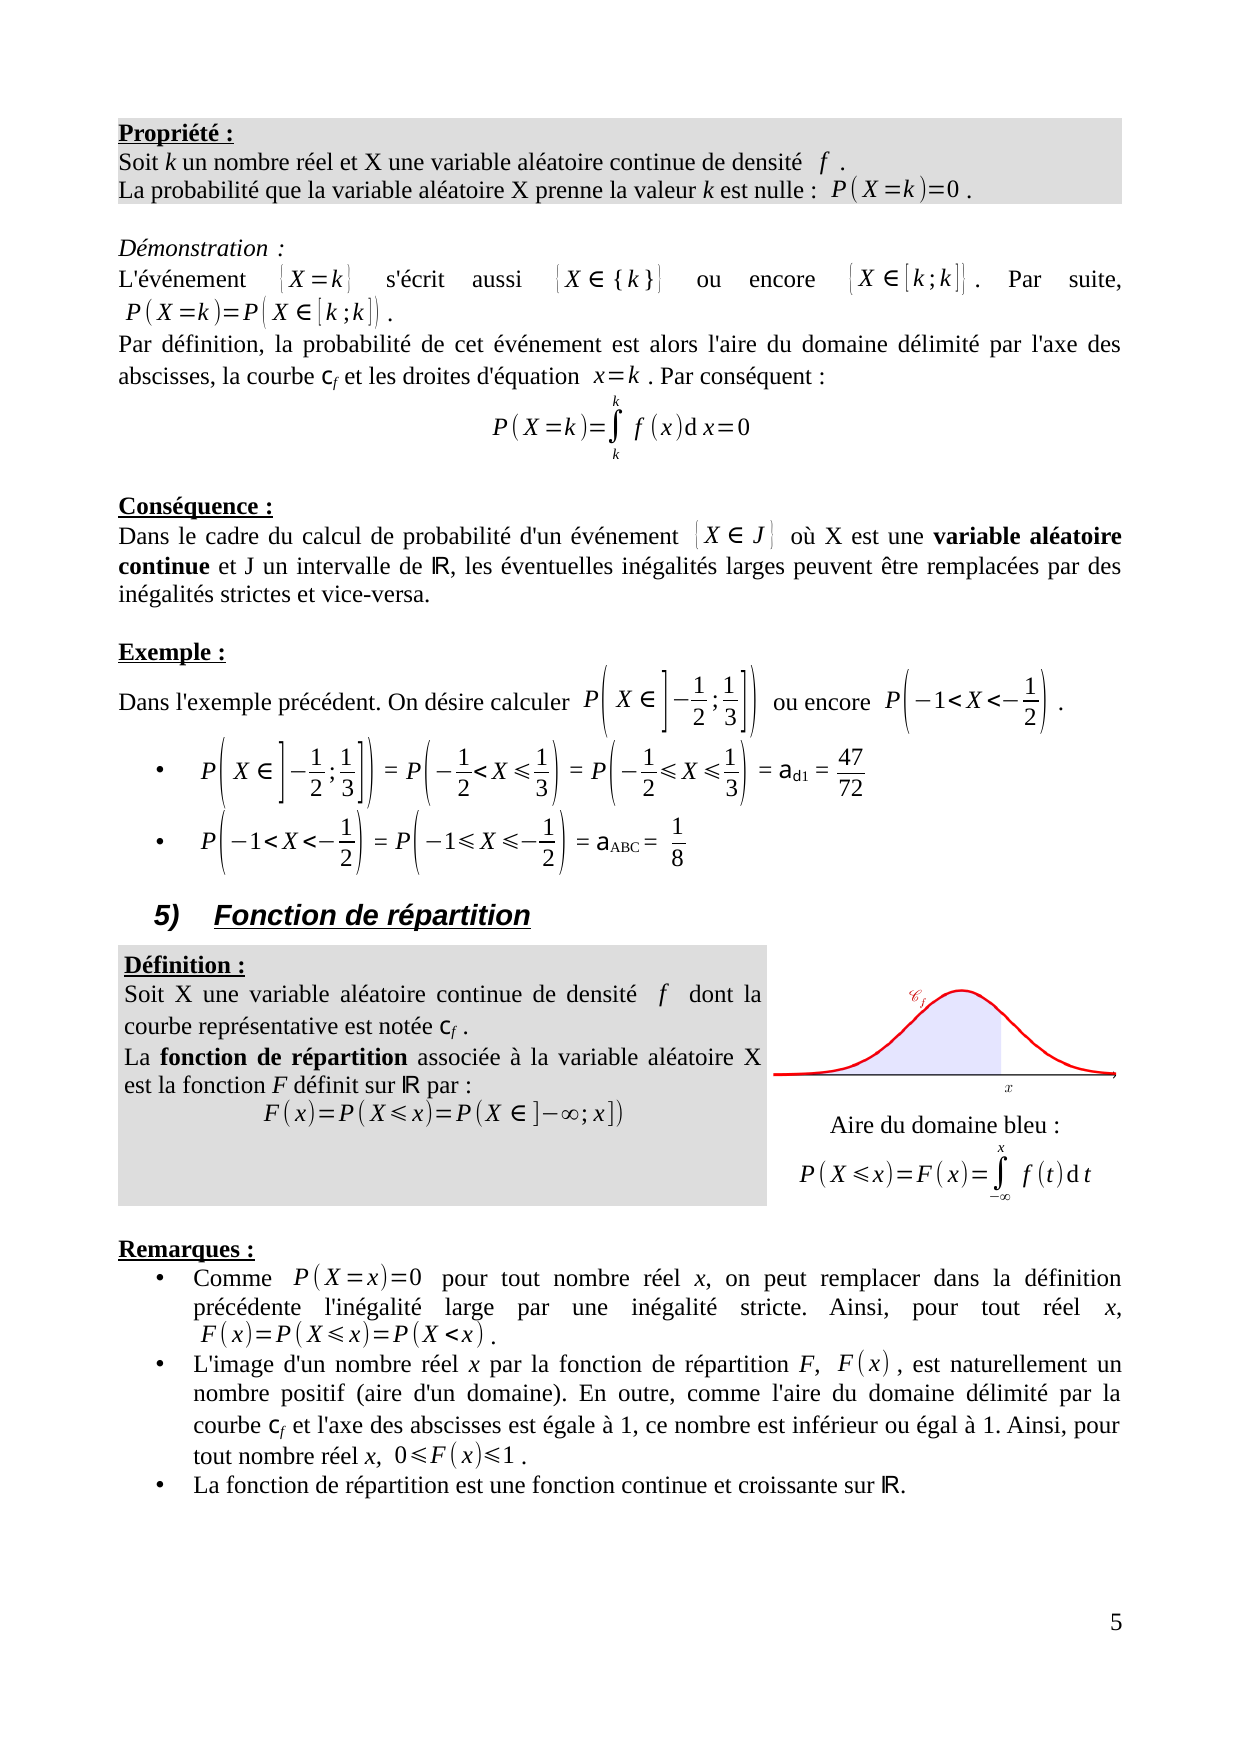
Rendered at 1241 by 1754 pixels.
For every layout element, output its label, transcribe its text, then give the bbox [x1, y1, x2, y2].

list Comme pour tout nombre réel x, on peut remplacer dans la définition précédente l'inégalité large par une inégalité stricte. Ainsi, pour tout réel x, . [156, 1263, 1122, 1349]
list L'image d'un nombre réel x par la fonction de répartition F, , est naturellement un nombre positif (aire d'un domaine). En outre, comme l'aire du domaine délimité par la courbe cf et l'axe des abscisses est égale à 1, ce nombre est inférieur ou égal à 1. Ainsi, pour tout nombre réel x, . [156, 1349, 1122, 1470]
text Dans l'exemple précédent. On désire calculer ou encore . [118, 666, 1122, 737]
text Dans le cadre du calcul de probabilité d'un événement où X est une variable aléatoire continue et J un intervalle de ℝ, les éventuelles inégalités larges peuvent être remplacées par des inégalités strictes et vice-versa. [118, 520, 1122, 608]
text Propriété : [118, 118, 1122, 147]
text Exemple : [118, 637, 1122, 666]
text Soit k un nombre réel et X une variable aléatoire continue de densité . [118, 147, 1122, 176]
list == aABC = [156, 808, 1122, 873]
table_header Définition : Soit X une variable aléatoire continue de densité dont la courbe représentative est notée cf . La fonction de répartition associée à la variable aléatoire X est la fonction F définit sur ℝ par : [118, 945, 767, 1206]
table_header Aire du domaine bleu : [768, 945, 1122, 1206]
list === ad1 = [156, 737, 1122, 808]
list La fonction de répartition est une fonction continue et croissante sur ℝ. [156, 1470, 1122, 1499]
text Conséquence : [118, 491, 1122, 520]
text Remarques : [118, 1234, 1122, 1263]
text L'événement s'écrit aussi ou encore . Par suite, . [118, 262, 1122, 329]
text La probabilité que la variable aléatoire X prenne la valeur k est nulle : . [118, 176, 1122, 204]
text Par définition, la probabilité de cet événement est alors l'aire du domaine délimité par l'axe des abscisses, la courbe cf et les droites d'équation . Par conséquent : [118, 329, 1122, 392]
text Démonstration : [118, 233, 1122, 262]
subtitle Fonction de répartition [153, 898, 1122, 932]
